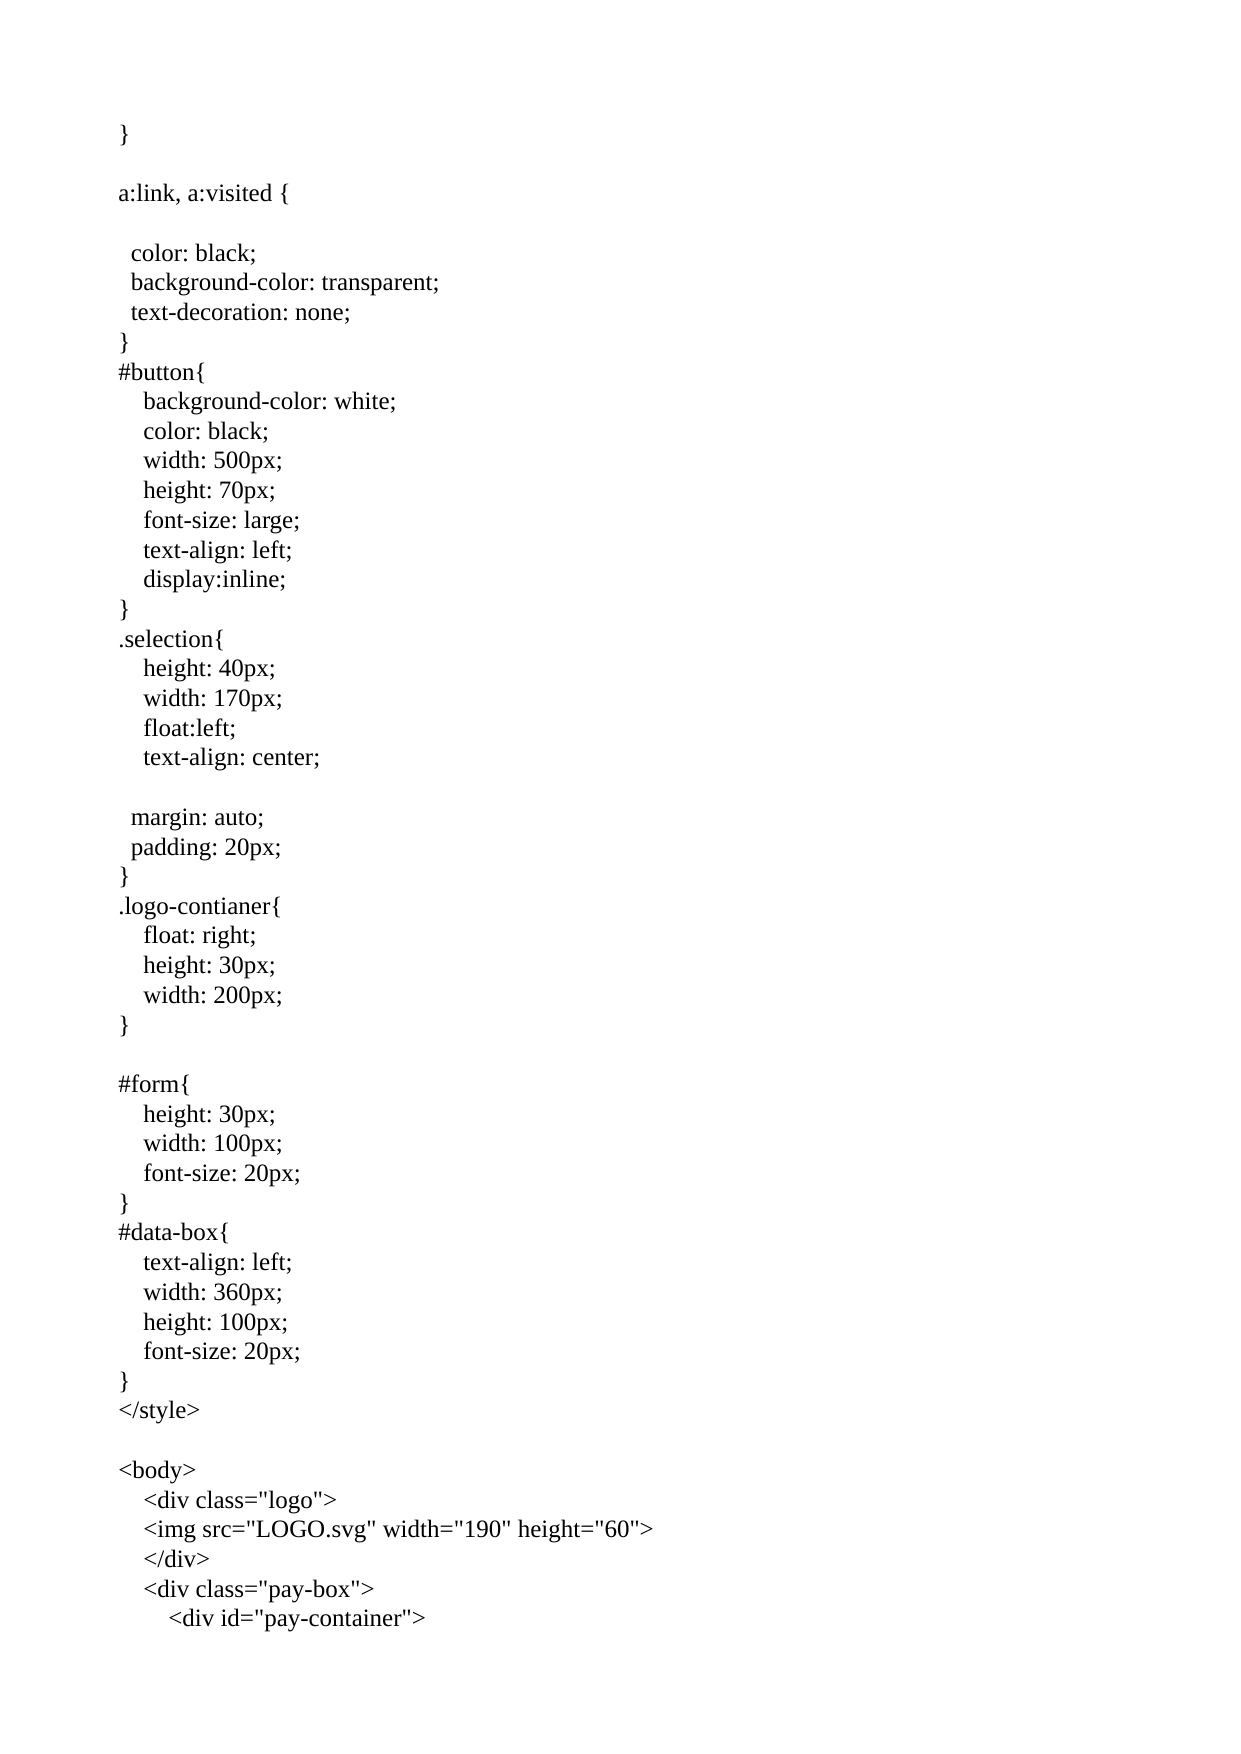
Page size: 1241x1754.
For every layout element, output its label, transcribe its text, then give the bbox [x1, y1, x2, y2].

text width: 100px; [118, 1127, 1122, 1157]
text #button{ [118, 356, 1122, 385]
text <div class="pay-box"> [118, 1573, 1122, 1602]
text <body> [118, 1454, 1122, 1484]
text width: 360px; [118, 1276, 1122, 1306]
text text-align: left; [118, 1246, 1122, 1276]
text float:left; [118, 712, 1122, 742]
text font-size: large; [118, 504, 1122, 534]
text width: 200px; [118, 979, 1122, 1009]
text text-align: center; [118, 742, 1122, 771]
text <div id="pay-container"> [118, 1602, 1122, 1632]
text height: 30px; [118, 949, 1122, 979]
text } [118, 1187, 1122, 1217]
text } [118, 118, 1122, 148]
text } [118, 860, 1122, 890]
text width: 170px; [118, 682, 1122, 712]
text height: 70px; [118, 474, 1122, 504]
text <div class="logo"> [118, 1484, 1122, 1513]
text } [118, 1365, 1122, 1395]
text } [118, 593, 1122, 623]
text padding: 20px; [118, 831, 1122, 860]
text width: 500px; [118, 445, 1122, 474]
text a:link, a:visited { [118, 177, 1122, 207]
text #form{ [118, 1068, 1122, 1098]
text background-color: white; [118, 385, 1122, 415]
text height: 40px; [118, 652, 1122, 682]
text </div> [118, 1543, 1122, 1573]
text .logo-contianer{ [118, 890, 1122, 920]
text height: 30px; [118, 1098, 1122, 1127]
text color: black; [118, 237, 1122, 267]
text margin: auto; [118, 801, 1122, 831]
text font-size: 20px; [118, 1157, 1122, 1187]
text #data-box{ [118, 1217, 1122, 1246]
text </style> [118, 1395, 1122, 1424]
text text-align: left; [118, 534, 1122, 563]
text color: black; [118, 415, 1122, 445]
text text-decoration: none; [118, 296, 1122, 326]
text float: right; [118, 920, 1122, 949]
text } [118, 1009, 1122, 1038]
text background-color: transparent; [118, 267, 1122, 296]
text } [118, 326, 1122, 356]
text <img src="LOGO.svg" width="190" height="60"> [118, 1513, 1122, 1543]
text display:inline; [118, 563, 1122, 593]
text height: 100px; [118, 1306, 1122, 1335]
text font-size: 20px; [118, 1335, 1122, 1365]
text .selection{ [118, 623, 1122, 652]
